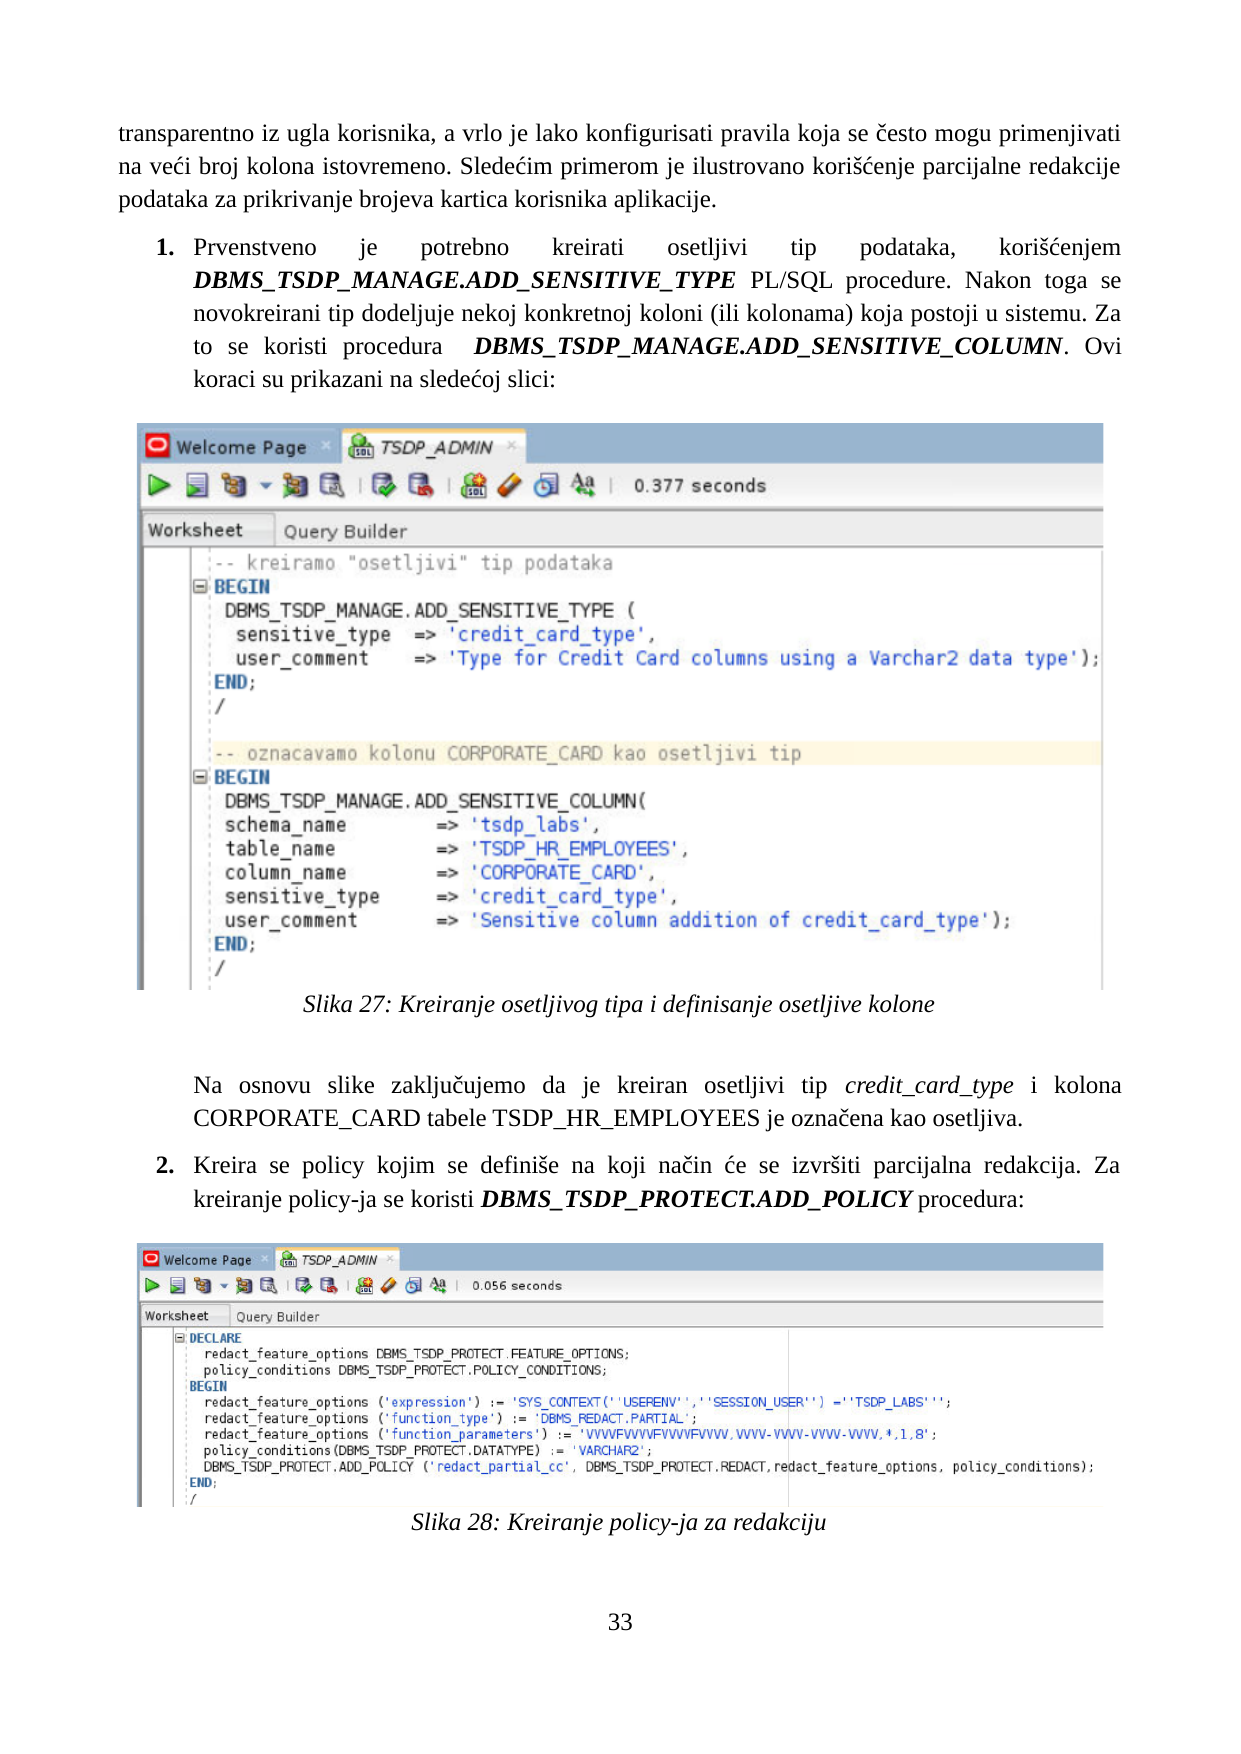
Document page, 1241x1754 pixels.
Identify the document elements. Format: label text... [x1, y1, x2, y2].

list Na osnovu slike zaključujemo da je kreiran osetljivi tip credit_card_type i kolona CORPORATE_CARD tabele TSDP_HR_EMPLOYEES je označena kao osetljiva. [156, 1070, 1122, 1132]
text transparentno iz ugla korisnika, a vrlo je lako konfigurisati pravila koja se često mogu primenjivati na veći broj kolona istovremeno. Sledećim primerom je ilustrovano korišćenje parcijalne redakcije podataka za prikrivanje brojeva kartica korisnika aplikacije. [118, 118, 1122, 213]
picture [136, 423, 1104, 990]
list Slika 28: Kreiranje policy-ja za redakciju [137, 1507, 1103, 1536]
list Prvenstveno je potrebno kreirati osetljivi tip podataka, korišćenjem DBMS_TSDP_MANAGE.ADD_SENSITIVE_TYPE PL/SQL procedure. Nakon toga se novokreirani tip dodeljuje nekoj konkretnoj koloni (ili kolonama) koja postoji u sistemu. Za to se koristi procedura DBMS_TSDP_MANAGE.ADD_SENSITIVE_COLUMN. Ovi koraci su prikazani na sledećoj slici: [156, 232, 1122, 393]
list Slika 27: Kreiranje osetljivog tipa i definisanje osetljive kolone [137, 990, 1103, 1018]
list Kreira se policy kojim se definiše na koji način će se izvršiti parcijalna redakcija. Za kreiranje policy-ja se koristi DBMS_TSDP_PROTECT.ADD_POLICY procedura: [156, 1151, 1122, 1212]
picture [136, 1243, 1104, 1507]
